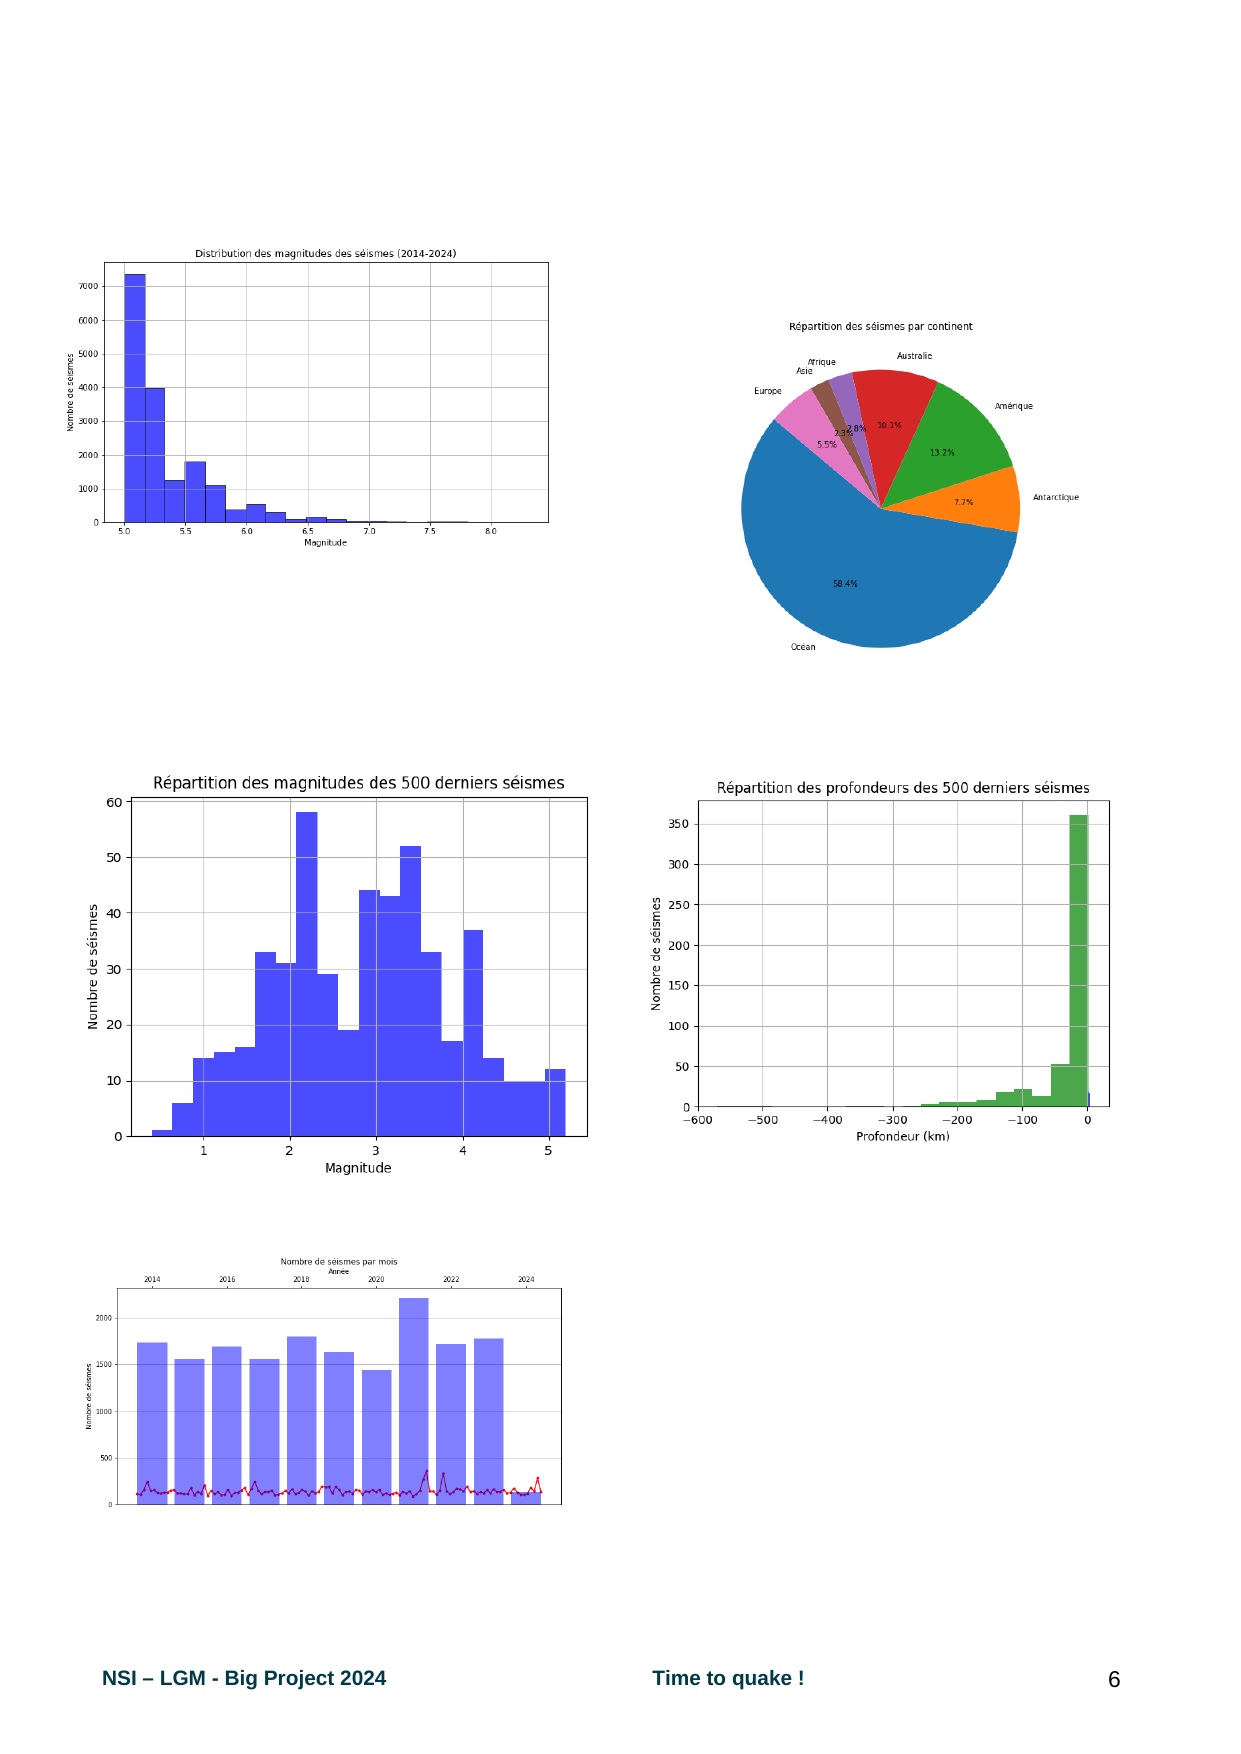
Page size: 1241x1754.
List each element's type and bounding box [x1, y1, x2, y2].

picture [32, 220, 605, 565]
picture [45, 1253, 618, 1540]
picture [644, 279, 1105, 740]
picture [57, 744, 1162, 1184]
